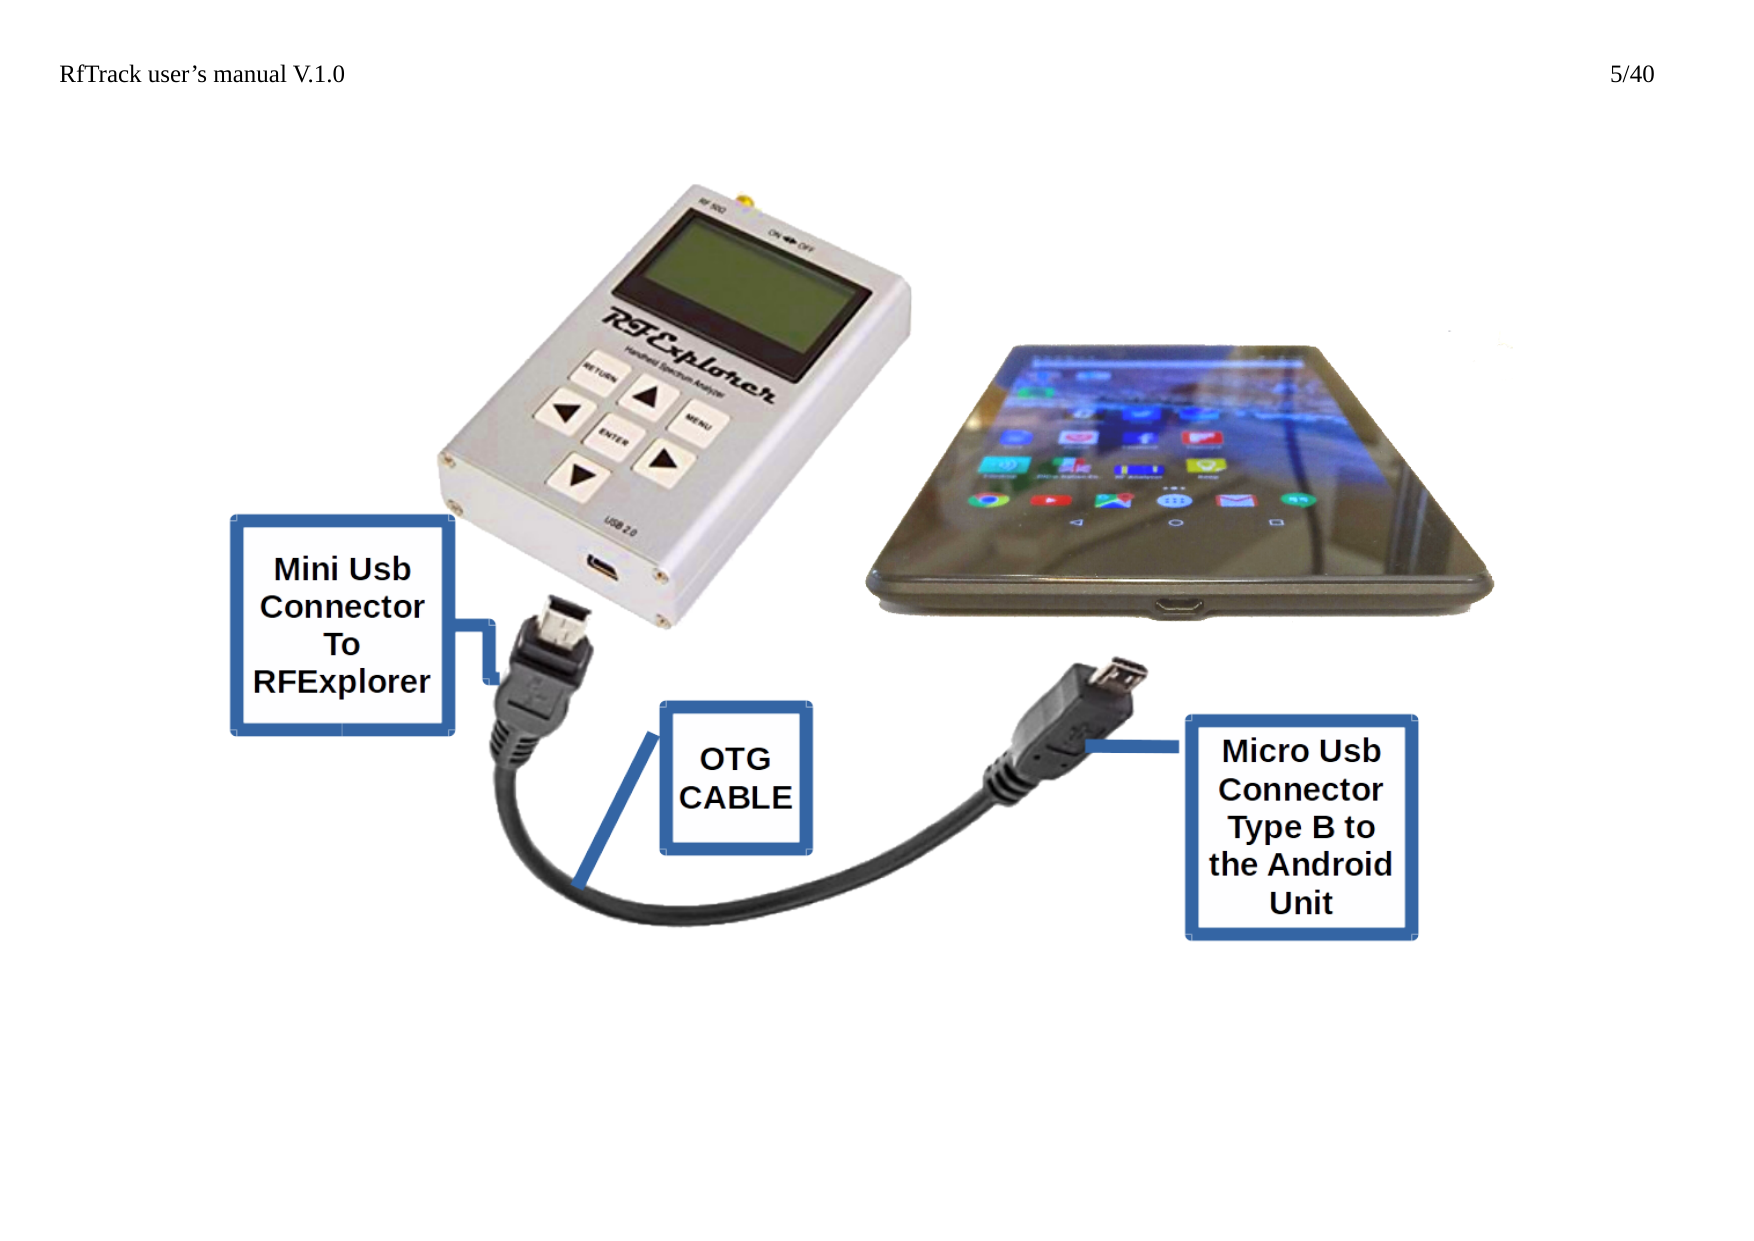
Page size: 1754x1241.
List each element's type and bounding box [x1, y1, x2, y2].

picture [227, 117, 1527, 1019]
